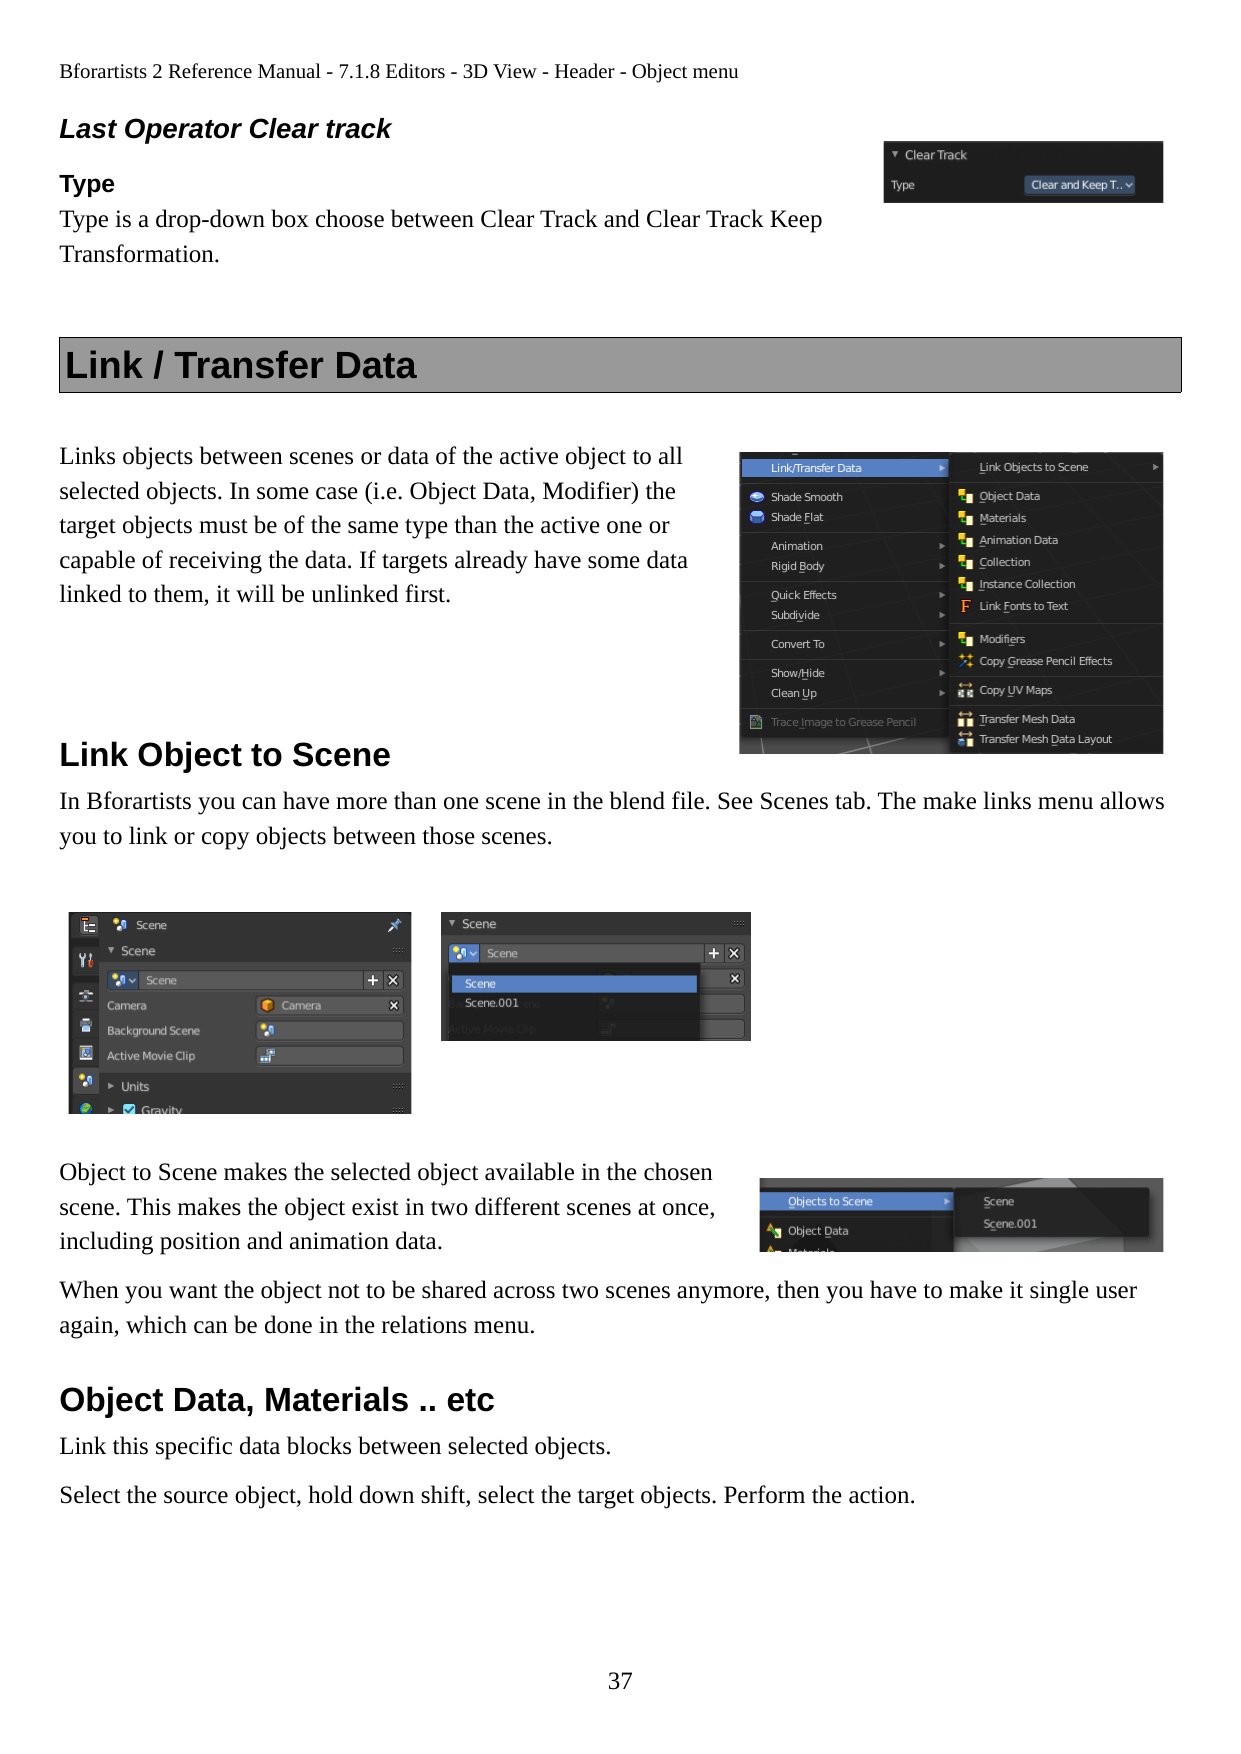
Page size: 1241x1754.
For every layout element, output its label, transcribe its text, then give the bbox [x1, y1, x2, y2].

text Select the source object, hold down shift, select the target objects. Perform the action. [59, 1480, 1181, 1509]
text Link this specific data blocks between selected objects. [59, 1431, 1181, 1460]
table_header Link / Transfer Data [60, 338, 1181, 392]
subtitle Object Data, Materials .. etc [59, 1380, 1181, 1418]
text When you want the object not to be shared across two scenes anymore, then you have to make it single user again, which can be done in the relations menu. [59, 1276, 1181, 1339]
picture [883, 141, 1164, 203]
text Object to Scene makes the selected object available in the chosen scene. This makes the object exist in two different scenes at once, including position and animation data. [59, 1157, 1181, 1255]
picture [68, 912, 412, 1114]
subtitle [1164, 169, 1181, 198]
text Type is a drop-down box choose between Clear Track and Clear Track Keep Transformation. [59, 204, 1181, 267]
subtitle Last Operator Clear track [59, 113, 1181, 144]
picture [441, 912, 751, 1041]
text In Bforartists you can have more than one scene in the blend file. See Scenes tab. The make links menu allows you to link or copy objects between those scenes. [59, 786, 1181, 850]
text Links objects between scenes or data of the active object to all selected objects. In some case (i.e. Object Data, Modifier) the target objects must be of the same type than the active one or capable of receiving the data. If targets already have some data linked to them, it will be unlinked first. [59, 441, 1181, 608]
picture [759, 1178, 1164, 1252]
subtitle Link Object to Scene [59, 735, 1181, 774]
picture [739, 452, 1164, 754]
subtitle Type [59, 169, 883, 198]
